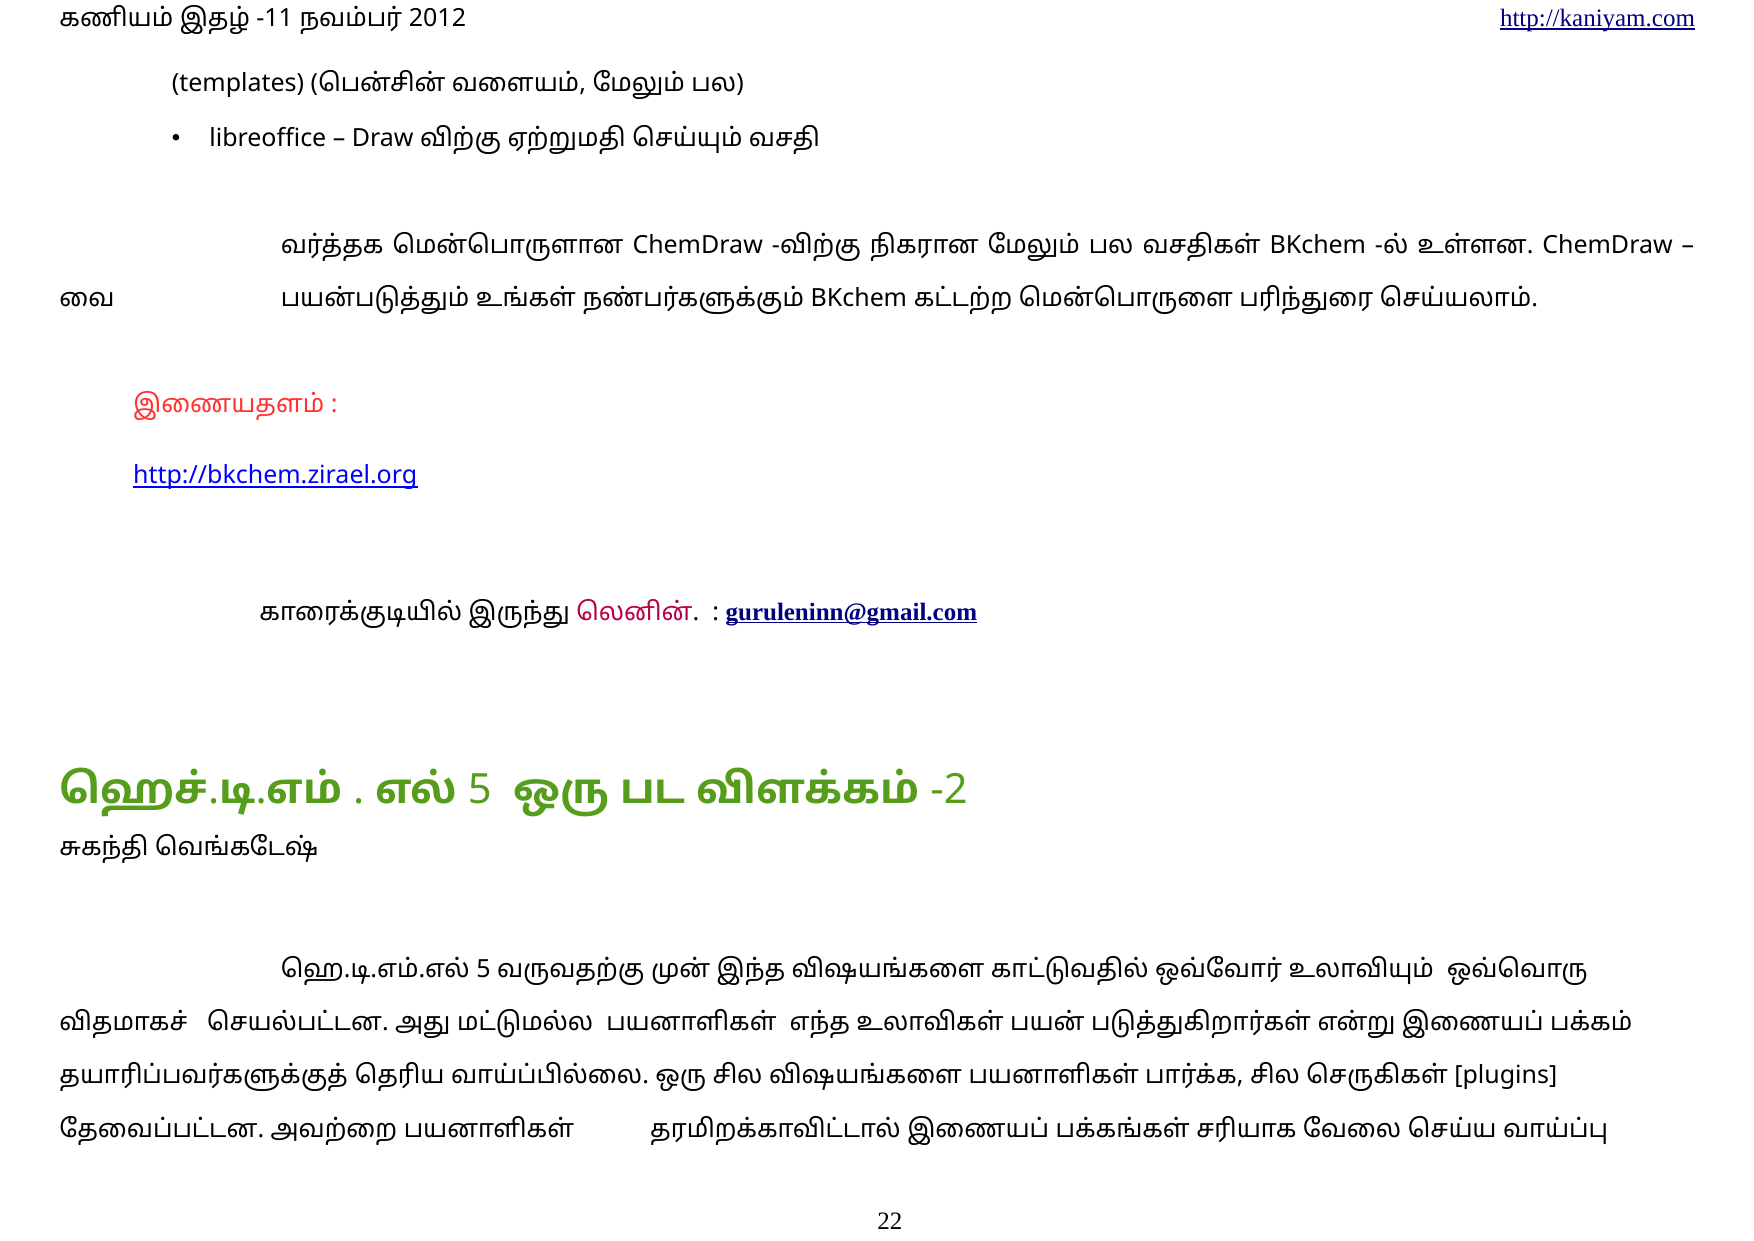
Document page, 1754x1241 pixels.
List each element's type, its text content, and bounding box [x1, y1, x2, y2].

list libreoffice – Draw விற்கு ஏற்றுமதி செய்யும் வசதி [134, 120, 1695, 157]
list (templates) (பென்சின் வளையம், மேலும் பல) [134, 64, 1695, 101]
text இணையதளம் : [59, 386, 1695, 423]
subtitle ஹெச்.டி.எம் . எல் 5 ஒரு பட விளக்கம் -2 [59, 759, 1695, 820]
text ஹெ.டி.எம்.எல் 5 வருவதற்கு முன் இந்த விஷயங்களை காட்டுவதில் ஒவ்வோர் உலாவியும் ஒவ்வொரு விதமாகச் செயல்பட்டன. அது மட்டுமல்ல பயனாளிகள் எந்த உலாவிகள் பயன் படுத்துகிறார்கள் என்று இணையப் பக்கம் தயாரிப்பவர்களுக்குத் தெரிய வாய்ப்பில்லை. ஒரு சில விஷயங்களை பயனாளிகள் பார்க்க, சில செருகிகள் [plugins] தேவைப்பட்டன. அவற்றை பயனாளிகள் தரமிறக்காவிட்டால் இணையப் பக்கங்கள் சரியாக வேலை செய்ய வாய்ப்பு [59, 951, 1695, 1148]
text வர்த்தக மென்பொருளான ChemDraw -விற்கு நிகரான மேலும் பல வசதிகள் BKchem -ல் உள்ளன. ChemDraw –வை பயன்படுத்தும் உங்கள் நண்பர்களுக்கும் BKchem கட்டற்ற மென்பொருளை பரிந்துரை செய்யலாம். [59, 226, 1695, 316]
text சுகந்தி வெங்கடேஷ் [59, 833, 1695, 866]
text காரைக்குடியில் இருந்து லெனின். : guruleninn@gmail.com [176, 593, 1695, 630]
text http://bkchem.zirael.org [59, 457, 1695, 491]
